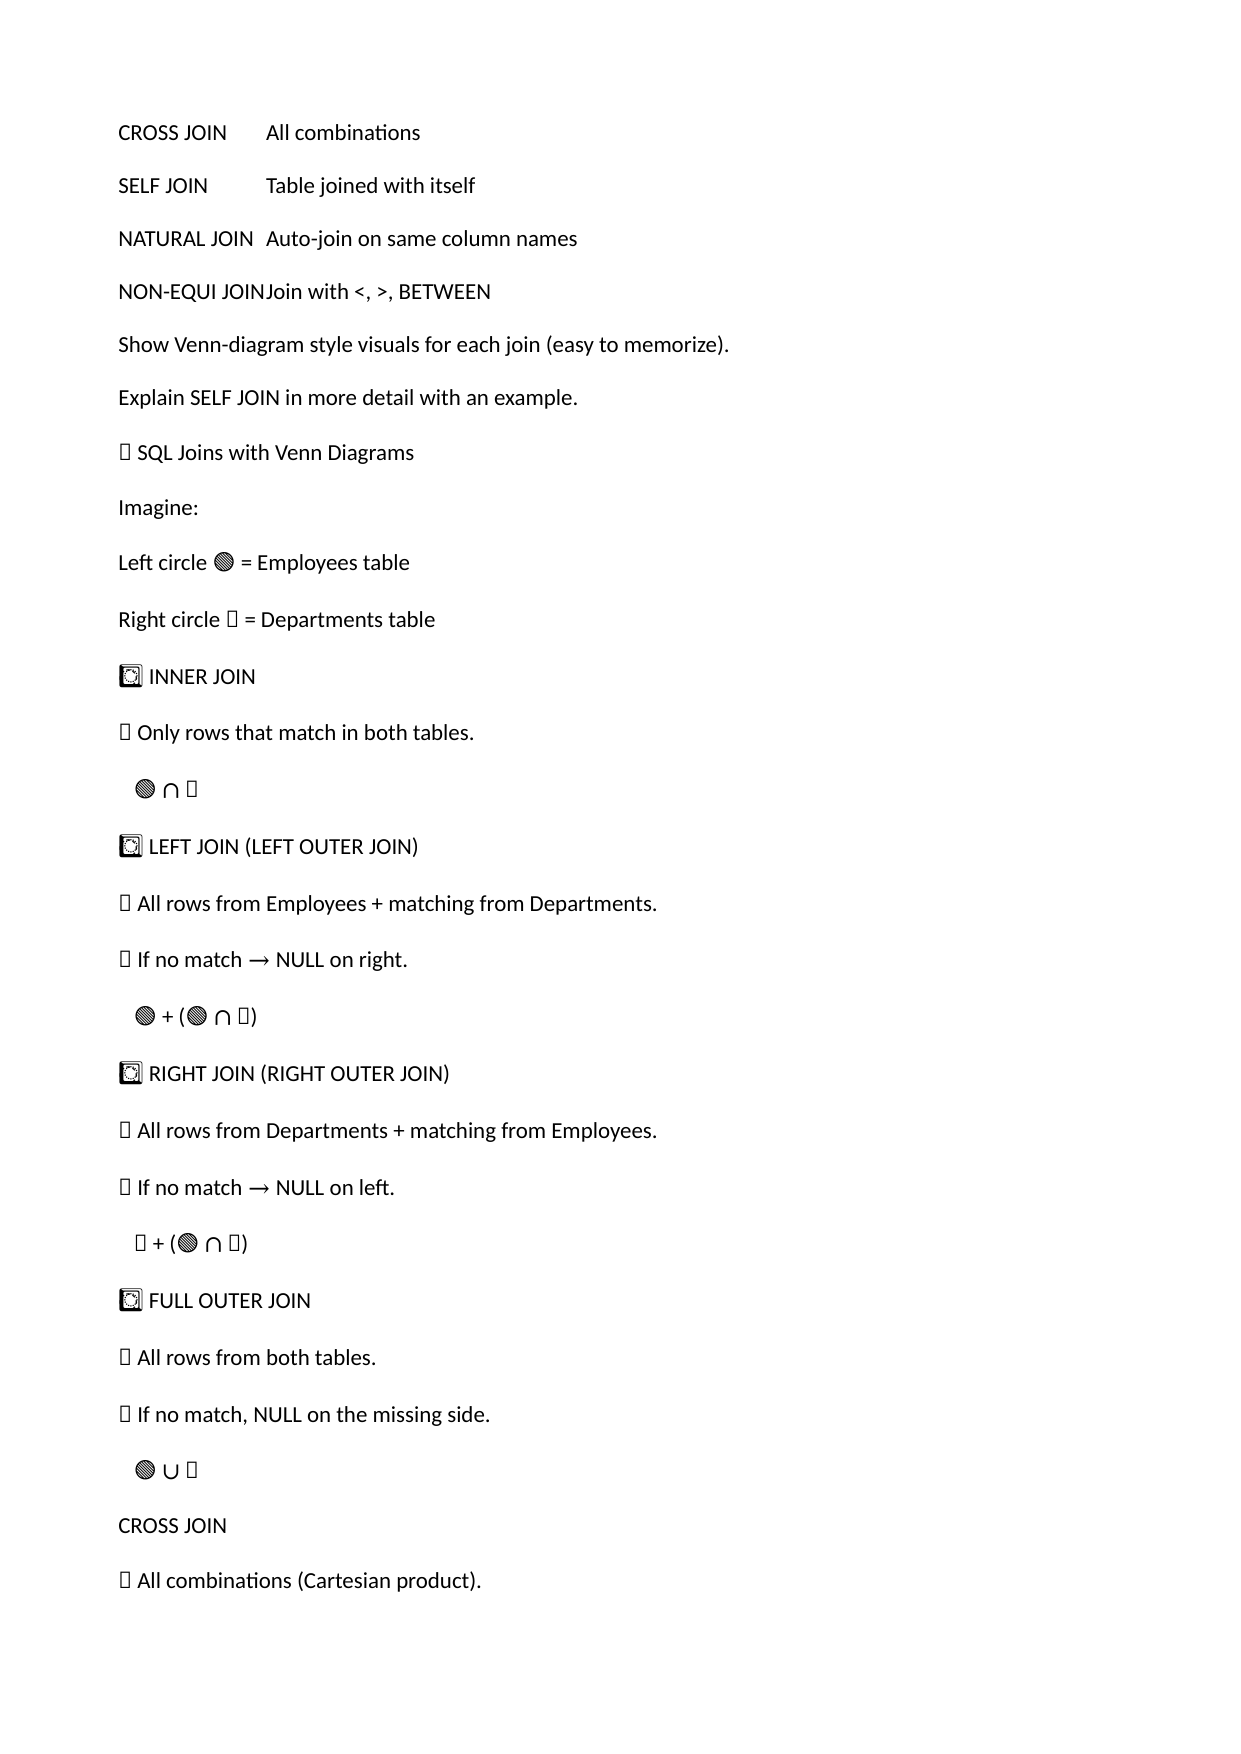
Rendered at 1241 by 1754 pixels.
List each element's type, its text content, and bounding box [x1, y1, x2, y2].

text Right circle 🔵 = Departments table [118, 603, 1122, 634]
text 🔵 + (🟢 ∩ 🔵) [118, 1227, 1122, 1258]
text ✅ All rows from Departments + matching from Employees. [118, 1114, 1122, 1145]
text ❌ If no match, NULL on the missing side. [118, 1398, 1122, 1429]
text 🟢 ∩ 🔵 [118, 773, 1122, 804]
text NATURAL JOIN Auto-join on same column names [118, 224, 1122, 252]
text ✅ All rows from Employees + matching from Departments. [118, 887, 1122, 918]
text 🟢 ∪ 🔵 [118, 1454, 1122, 1486]
text ✅ Only rows that match in both tables. [118, 716, 1122, 748]
text CROSS JOIN [118, 1511, 1122, 1539]
text Show Venn-diagram style visuals for each join (easy to memorize). [118, 330, 1122, 358]
text ️⃣ INNER JOIN [118, 659, 1122, 691]
text ✅ All combinations (Cartesian product). [118, 1564, 1122, 1595]
text NON-EQUI JOIN Join with <, >, BETWEEN [118, 277, 1122, 305]
text 🟢 + (🟢 ∩ 🔵) [118, 1000, 1122, 1031]
text ️⃣ RIGHT JOIN (RIGHT OUTER JOIN) [118, 1057, 1122, 1088]
text ❌ If no match → NULL on left. [118, 1171, 1122, 1202]
text CROSS JOIN All combinations [118, 118, 1122, 146]
text ️⃣ FULL OUTER JOIN [118, 1284, 1122, 1315]
text Explain SELF JOIN in more detail with an example. [118, 383, 1122, 411]
text ️⃣ LEFT JOIN (LEFT OUTER JOIN) [118, 830, 1122, 861]
text ❌ If no match → NULL on right. [118, 943, 1122, 975]
text Left circle 🟢 = Employees table [118, 546, 1122, 577]
text SELF JOIN Table joined with itself [118, 171, 1122, 199]
text Imagine: [118, 493, 1122, 521]
text 🔹 SQL Joins with Venn Diagrams [118, 436, 1122, 467]
text ✅ All rows from both tables. [118, 1341, 1122, 1372]
